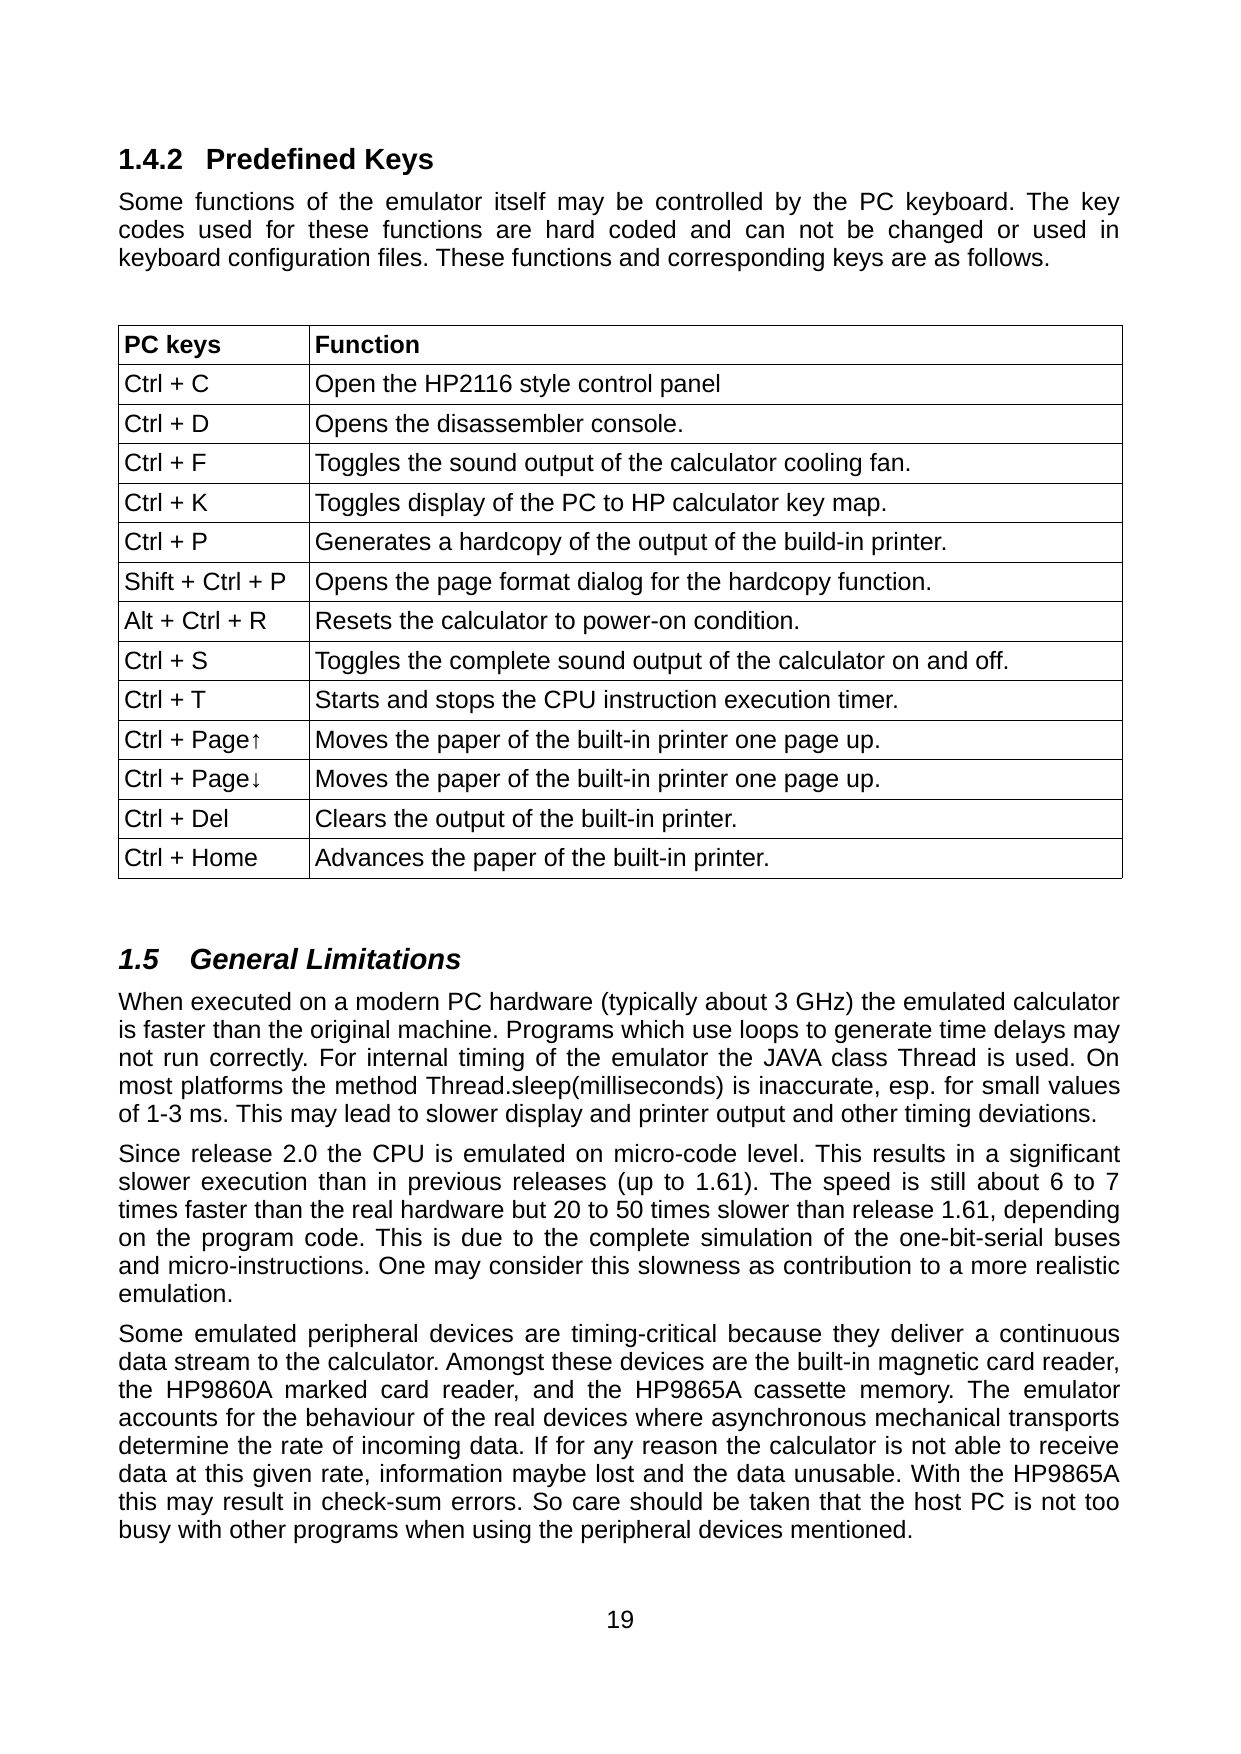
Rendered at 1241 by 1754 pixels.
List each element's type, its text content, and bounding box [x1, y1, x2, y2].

text When executed on a modern PC hardware (typically about 3 GHz) the emulated calculator is faster than the original machine. Programs which use loops to generate time delays may not run correctly. For internal timing of the emulator the JAVA class Thread is used. On most platforms the method Thread.sleep(milliseconds) is inaccurate, esp. for small values of 1-3 ms. This may lead to slower display and printer output and other timing deviations. [118, 988, 1122, 1128]
table_cell Generates a hardcopy of the output of the build-in printer. [310, 523, 1122, 562]
table_cell Toggles display of the PC to HP calculator key map. [310, 484, 1122, 522]
table_cell Starts and stops the CPU instruction execution timer. [310, 681, 1122, 720]
table_cell Ctrl + C [119, 365, 309, 404]
table_cell Alt + Ctrl + R [119, 602, 309, 641]
table_cell Ctrl + S [119, 642, 309, 680]
table_cell Moves the paper of the built-in printer one page up. [310, 760, 1122, 799]
table_header PC keys [119, 326, 309, 364]
table_cell Ctrl + P [119, 523, 309, 562]
table_cell Shift + Ctrl + P [119, 563, 309, 601]
table_cell Ctrl + T [119, 681, 309, 720]
subtitle General Limitations [118, 943, 1122, 976]
table_cell Resets the calculator to power-on condition. [310, 602, 1122, 641]
table_cell Opens the disassembler console. [310, 405, 1122, 443]
table_cell Opens the page format dialog for the hardcopy function. [310, 563, 1122, 601]
table_cell Ctrl + Del [119, 800, 309, 838]
table_cell Toggles the complete sound output of the calculator on and off. [310, 642, 1122, 680]
table_cell Advances the paper of the built-in printer. [310, 839, 1122, 878]
table_header Function [310, 326, 1122, 364]
table_cell Moves the paper of the built-in printer one page up. [310, 721, 1122, 759]
table_cell Ctrl + Page↑ [119, 721, 309, 759]
text Some functions of the emulator itself may be controlled by the PC keyboard. The key codes used for these functions are hard coded and can not be changed or used in keyboard configuration files. These functions and corresponding keys are as follows. [118, 188, 1122, 272]
text Since release 2.0 the CPU is emulated on micro-code level. This results in a significant slower execution than in previous releases (up to 1.61). The speed is still about 6 to 7 times faster than the real hardware but 20 to 50 times slower than release 1.61, depending on the program code. This is due to the complete simulation of the one-bit-serial buses and micro-instructions. One may consider this slowness as contribution to a more realistic emulation. [118, 1140, 1122, 1308]
table_cell Clears the output of the built-in printer. [310, 800, 1122, 838]
table_cell Open the HP2116 style control panel [310, 365, 1122, 404]
subtitle Predefined Keys [118, 143, 1122, 176]
table_cell Ctrl + K [119, 484, 309, 522]
table_cell Toggles the sound output of the calculator cooling fan. [310, 444, 1122, 483]
table_cell Ctrl + F [119, 444, 309, 483]
text Some emulated peripheral devices are timing-critical because they deliver a continuous data stream to the calculator. Amongst these devices are the built-in magnetic card reader, the HP9860A marked card reader, and the HP9865A cassette memory. The emulator accounts for the behaviour of the real devices where asynchronous mechanical transports determine the rate of incoming data. If for any reason the calculator is not able to receive data at this given rate, information maybe lost and the data unusable. With the HP9865A this may result in check-sum errors. So care should be taken that the host PC is not too busy with other programs when using the peripheral devices mentioned. [118, 1320, 1122, 1544]
table_cell Ctrl + Page↓ [119, 760, 309, 799]
table_cell Ctrl + D [119, 405, 309, 443]
table_cell Ctrl + Home [119, 839, 309, 878]
